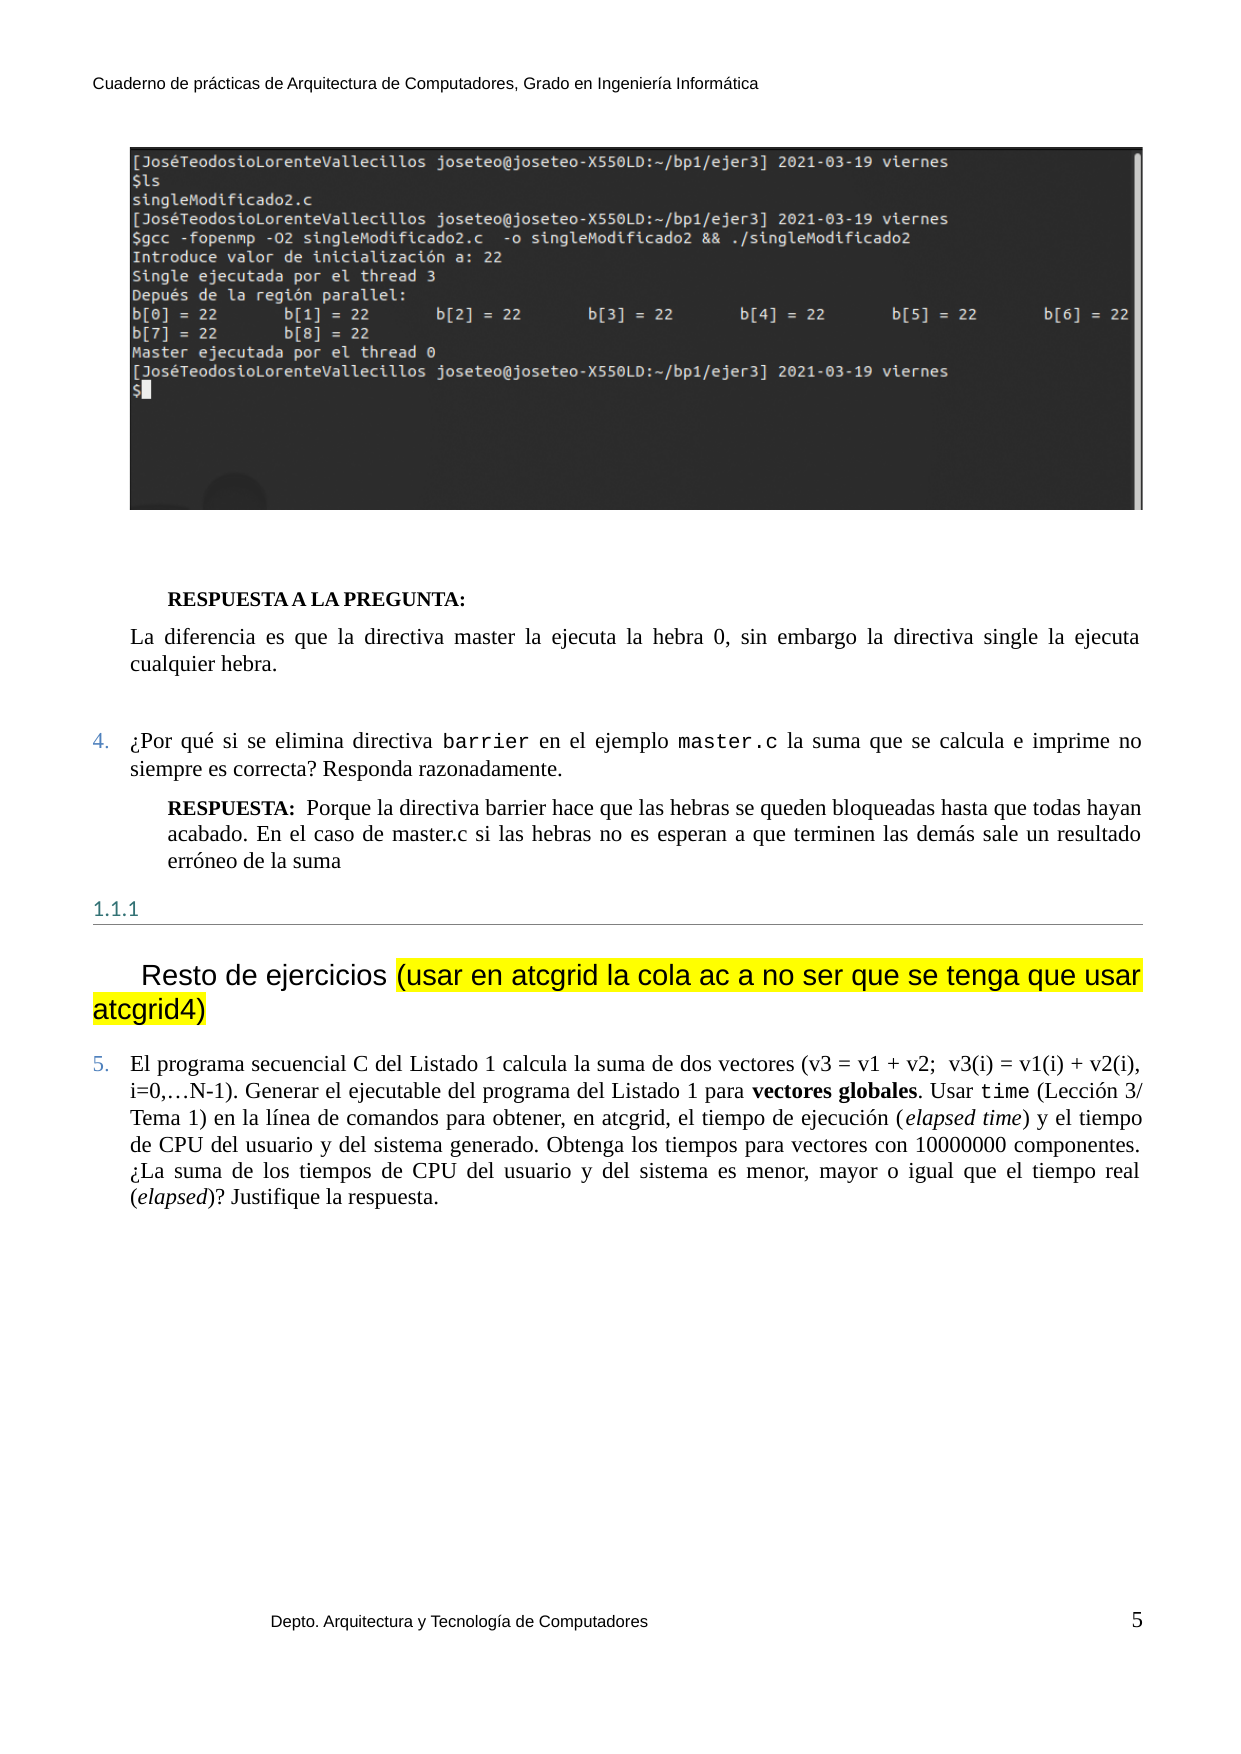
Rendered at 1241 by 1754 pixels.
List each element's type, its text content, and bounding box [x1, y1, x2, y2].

picture [129, 147, 1143, 510]
text La diferencia es que la directiva master la ejecuta la hebra 0, sin embargo la directiva single la ejecuta cualquier hebra. [130, 623, 1143, 676]
text RESPUESTA A LA PREGUNTA: [167, 587, 1143, 611]
list ¿Por qué si se elimina directiva barrier en el ejemplo master.c la suma que se calcula e imprime no siempre es correcta? Responda razonadamente. [92, 727, 1143, 781]
text RESPUESTA: Porque la directiva barrier hace que las hebras se queden bloqueadas hasta que todas hayan acabado. En el caso de master.c si las hebras no es esperan a que terminen las demás sale un resultado erróneo de la suma [167, 794, 1143, 873]
list El programa secuencial C del Listado 1 calcula la suma de dos vectores (v3 = v1 + v2; v3(i) = v1(i) + v2(i), i=0,…N-1). Generar el ejecutable del programa del Listado 1 para vectores globales. Usar time (Lección 3/ Tema 1) en la línea de comandos para obtener, en atcgrid, el tiempo de ejecución (elapsed time) y el tiempo de CPU del usuario y del sistema generado. Obtenga los tiempos para vectores con 10000000 componentes. ¿La suma de los tiempos de CPU del usuario y del sistema es menor, mayor o igual que el tiempo real (elapsed)? Justifique la respuesta. [92, 1050, 1143, 1210]
subtitle Resto de ejercicios (usar en atcgrid la cola ac a no ser que se tenga que usar atcgrid4) [92, 958, 1143, 1025]
